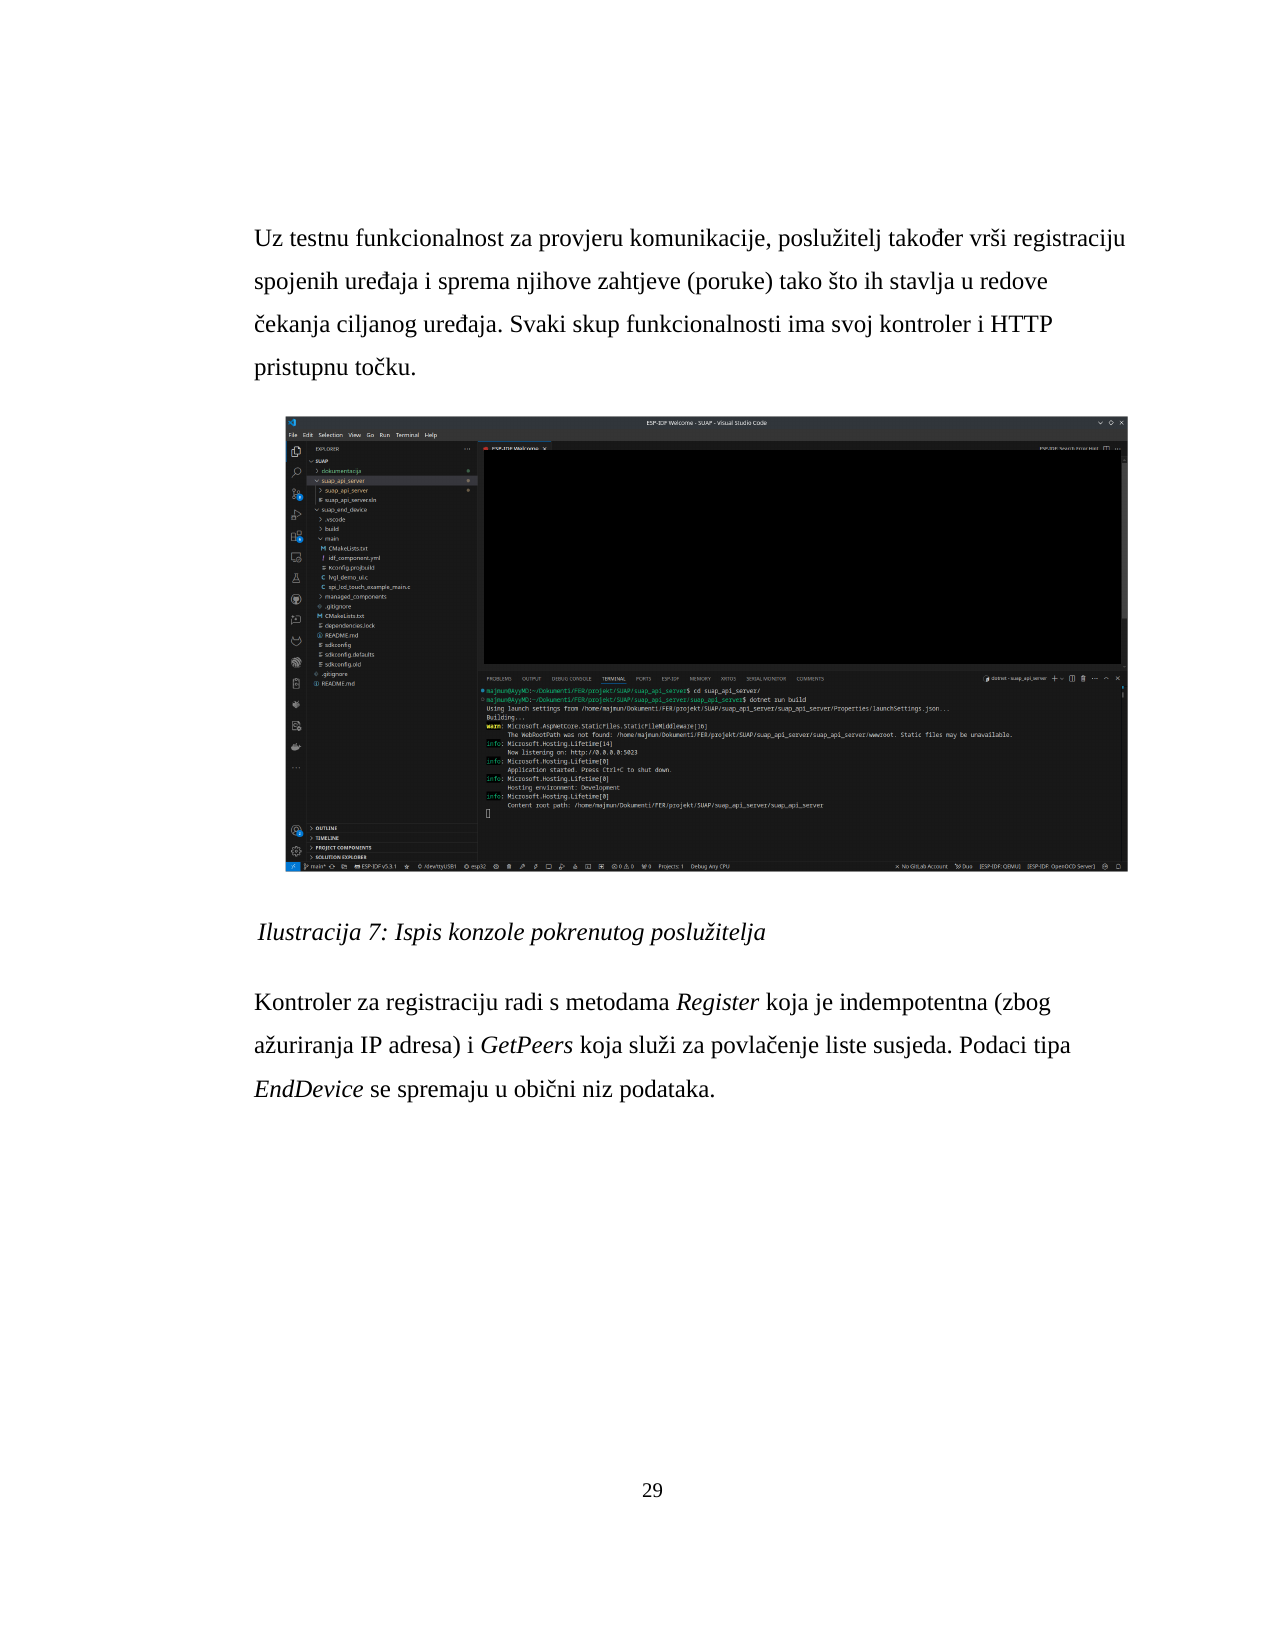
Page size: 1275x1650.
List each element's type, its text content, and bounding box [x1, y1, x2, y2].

text Ilustracija 7: Ispis konzole pokrenutog poslužitelja [257, 905, 1156, 946]
text Uz testnu funkcionalnost za provjeru komunikacije, poslužitelj također vrši registraciju spojenih uređaja i sprema njihove zahtjeve (poruke) tako što ih stavlja u redove čekanja ciljanog uređaja. Svaki skup funkcionalnosti ima svoj kontroler i HTTP pristupnu točku. [254, 223, 1127, 381]
picture [257, 394, 1156, 905]
text Kontroler za registraciju radi s metodama Register koja je indempotentna (zbog ažuriranja IP adresa) i GetPeers koja služi za povlačenje liste susjeda. Podaci tipa EndDevice se spremaju u obični niz podataka. [254, 408, 1127, 1102]
text [257, 382, 1156, 394]
